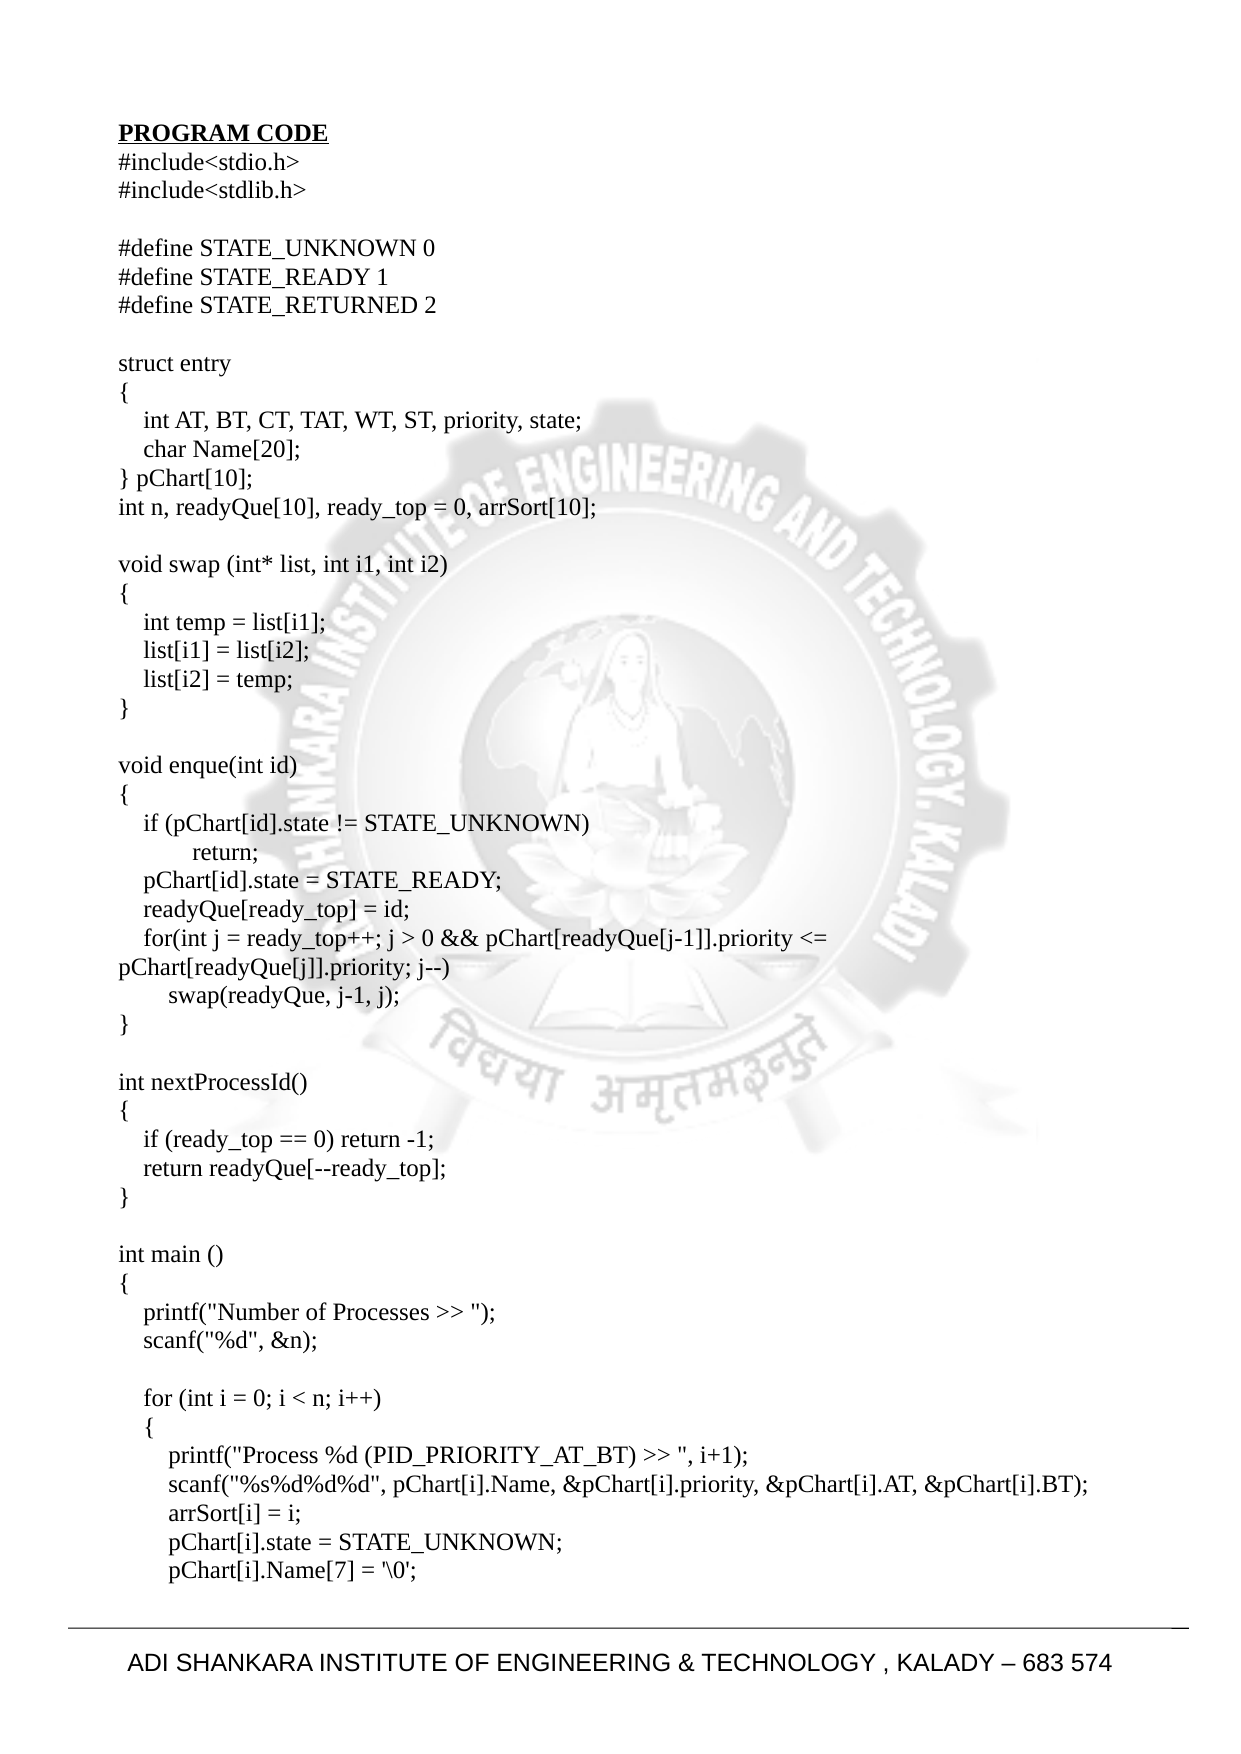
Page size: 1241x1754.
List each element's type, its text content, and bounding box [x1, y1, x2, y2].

text { int AT, BT, CT, TAT, WT, ST, priority, state; char Name[20]; } pChart[10]; int n, readyQue[10], ready_top = 0, arrSort[10]; void swap (int* list, int i1, int i2) [118, 377, 1122, 578]
text PROGRAM CODE [118, 118, 1122, 147]
text { if (pChart[id].state != STATE_UNKNOWN) [118, 779, 1122, 837]
text { int temp = list[i1]; list[i1] = list[i2]; list[i2] = temp; } void enque(int id) [118, 578, 1122, 779]
text { printf("Number of Processes >> "); scanf("%d", &n); for (int i = 0; i < n; i++) [118, 1268, 1122, 1412]
text { if (ready_top == 0) return -1; return readyQue[--ready_top]; } int main () [118, 1096, 1122, 1268]
text return; pChart[id].state = STATE_READY; readyQue[ready_top] = id; for(int j = ready_top++; j > 0 && pChart[readyQue[j-1]].priority <= pChart[readyQue[j]].priority; j--) swap(readyQue, j-1, j); } int nextProcessId() [118, 837, 1122, 1096]
text #include<stdio.h> #include<stdlib.h> #define STATE_UNKNOWN 0 #define STATE_READY 1 #define STATE_RETURNED 2 struct entry [118, 147, 1122, 377]
text { printf("Process %d (PID_PRIORITY_AT_BT) >> ", i+1); scanf("%s%d%d%d", pChart[i].Name, &pChart[i].priority, &pChart[i].AT, &pChart[i].BT); arrSort[i] = i; pChart[i].state = STATE_UNKNOWN; pChart[i].Name[7] = '\0'; [118, 1412, 1122, 1584]
